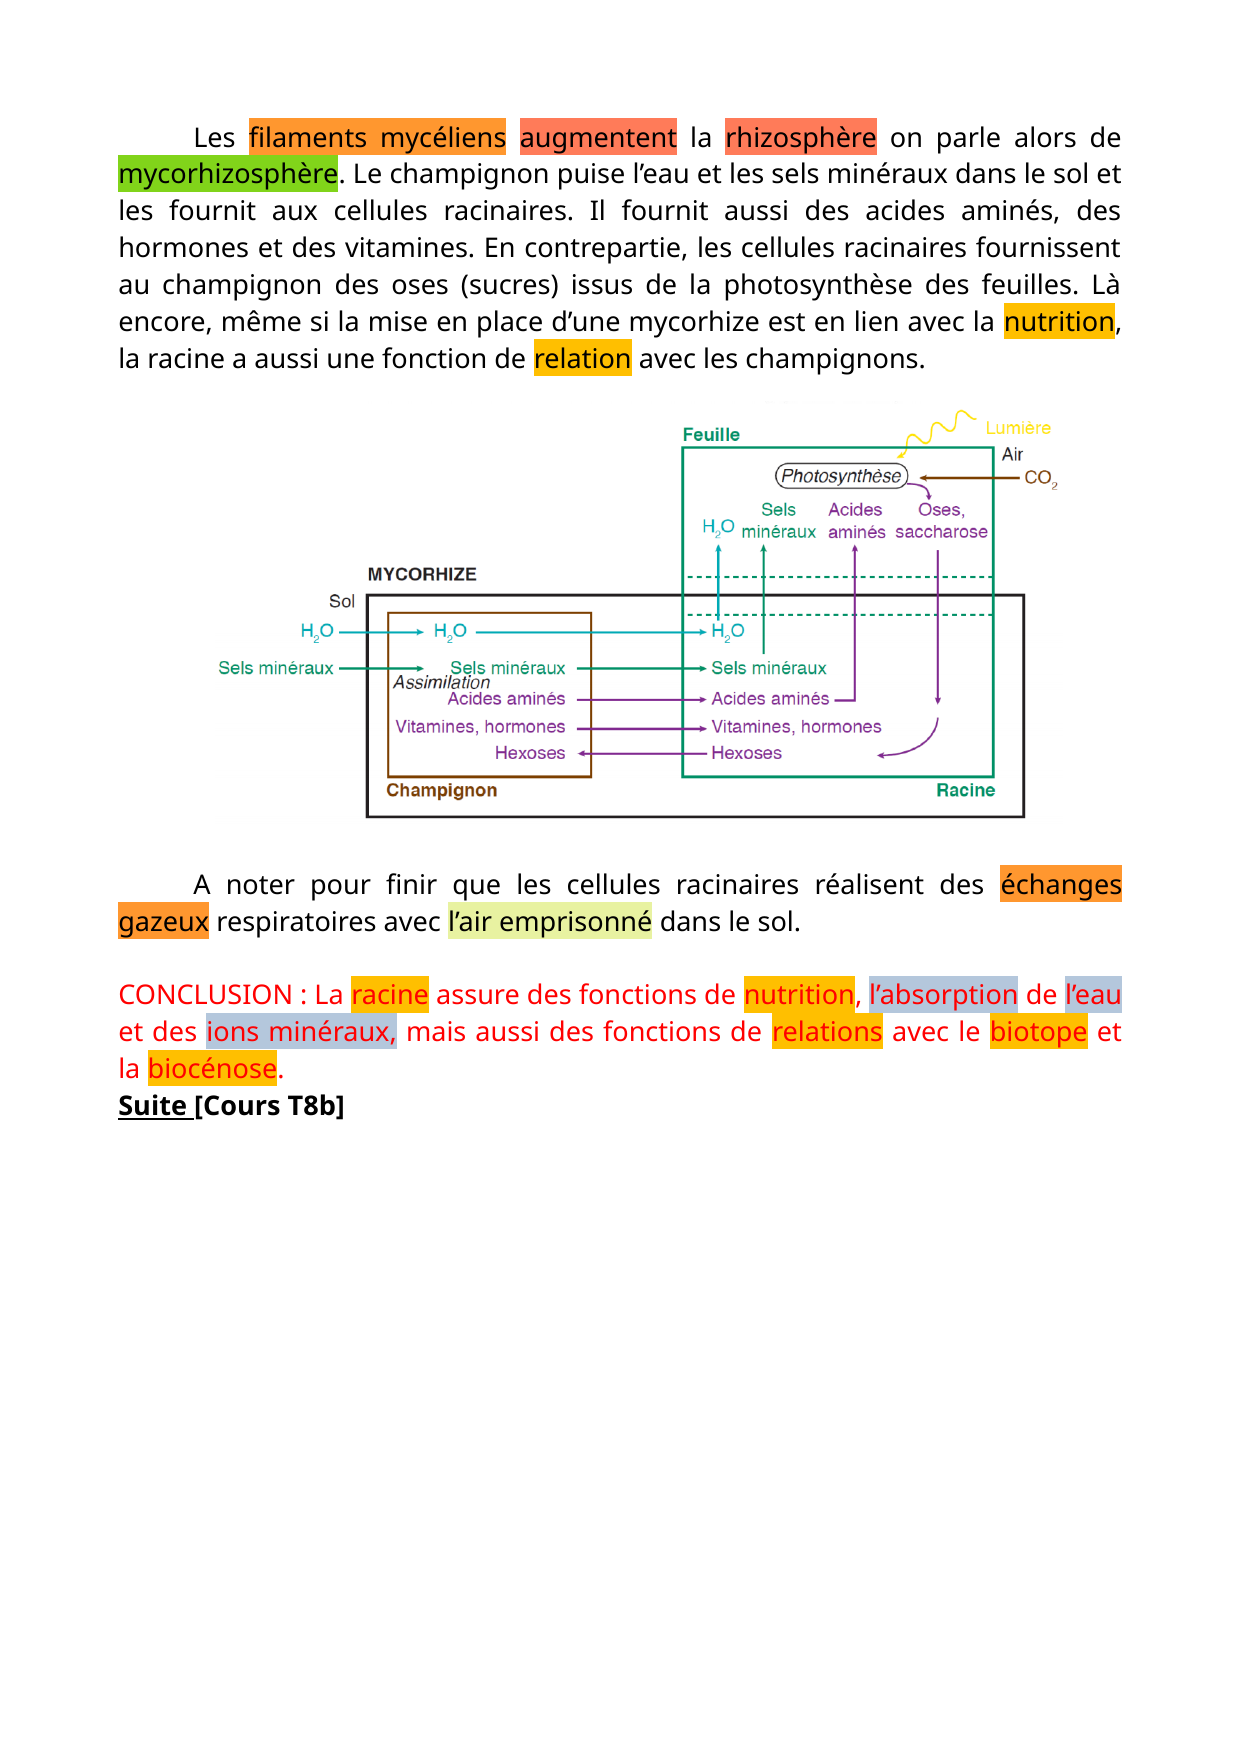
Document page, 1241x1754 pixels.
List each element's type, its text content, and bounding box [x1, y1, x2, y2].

text CONCLUSION : La racine assure des fonctions de nutrition, l’absorption de l’eau et des ions minéraux, mais aussi des fonctions de relations avec le biotope et la biocénose. [118, 976, 1122, 1086]
picture [213, 401, 1063, 829]
text A noter pour finir que les cellules racinaires réalisent des échanges gazeux respiratoires avec l’air emprisonné dans le sol. [118, 865, 1122, 939]
text Suite [Cours T8b] [118, 1086, 1122, 1123]
text Les filaments mycéliens augmentent la rhizosphère on parle alors de mycorhizosphère. Le champignon puise l’eau et les sels minéraux dans le sol et les fournit aux cellules racinaires. Il fournit aussi des acides aminés, des hormones et des vitamines. En contrepartie, les cellules racinaires fournissent au champignon des oses (sucres) issus de la photosynthèse des feuilles. Là encore, même si la mise en place d’une mycorhize est en lien avec la nutrition, la racine a aussi une fonction de relation avec les champignons. [118, 118, 1122, 376]
